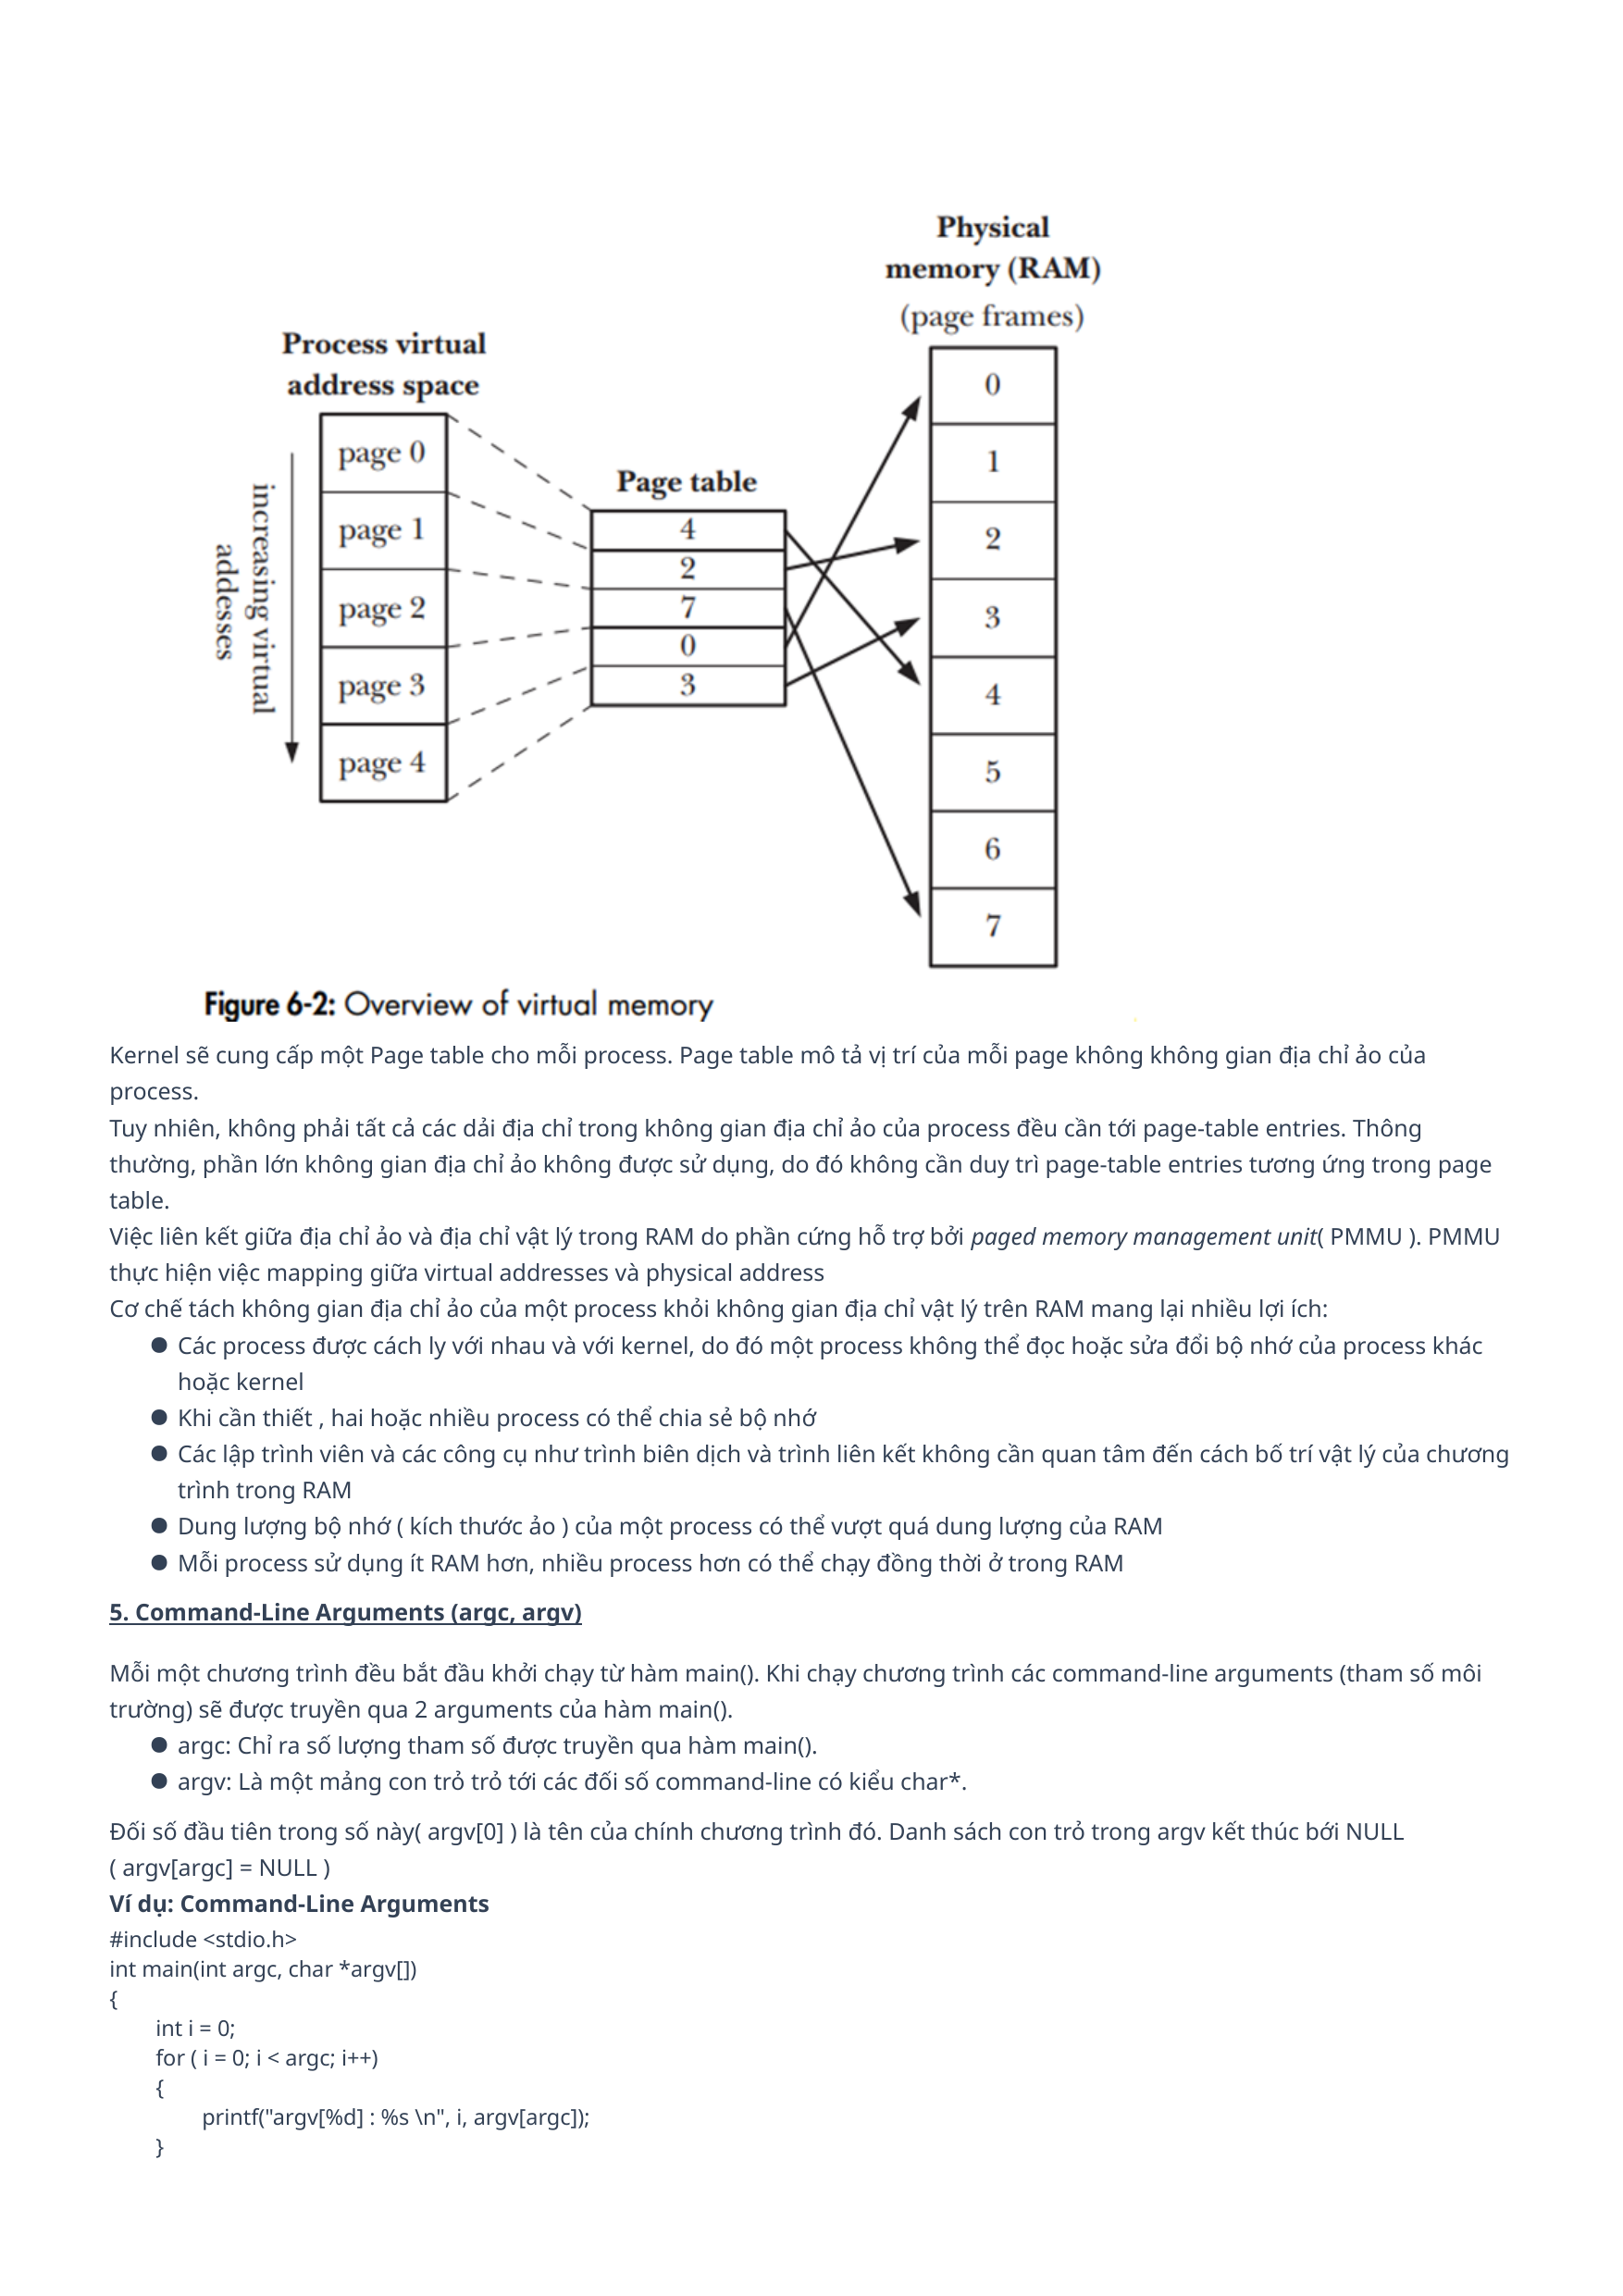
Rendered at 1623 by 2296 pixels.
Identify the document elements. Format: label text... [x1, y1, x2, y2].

list Khi cần thiết , hai hoặc nhiều process có thể chia sẻ bộ nhớ [150, 1401, 1514, 1433]
text int i = 0; [109, 2013, 1514, 2042]
list argv: Là một mảng con trỏ trỏ tới các đối số command-line có kiểu char*. [150, 1766, 1514, 1797]
text } [109, 2131, 1514, 2161]
text Kernel sẽ cung cấp một Page table cho mỗi process. Page table mô tả vị trí của mỗi page không không gian địa chỉ ảo của process. [109, 1039, 1514, 1107]
text Việc liên kết giữa địa chỉ ảo và địa chỉ vật lý trong RAM do phần cứng hỗ trợ bởi paged memory management unit( PMMU ). PMMU thực hiện việc mapping giữa virtual addresses và physical address [109, 1221, 1514, 1288]
text { [109, 1983, 1514, 2013]
list Các lập trình viên và các công cụ như trình biên dịch và trình liên kết không cần quan tâm đến cách bố trí vật lý của chương trình trong RAM [150, 1438, 1514, 1506]
text Đối số đầu tiên trong số này( argv[0] ) là tên của chính chương trình đó. Danh sách con trỏ trong argv kết thúc bới NULL ( argv[argc] = NULL ) [109, 1816, 1514, 1883]
list Các process được cách ly với nhau và với kernel, do đó một process không thể đọc hoặc sửa đổi bộ nhớ của process khác hoặc kernel [150, 1329, 1514, 1396]
text { [109, 2072, 1514, 2102]
text Mỗi một chương trình đều bắt đầu khởi chạy từ hàm main(). Khi chạy chương trình các command-line arguments (tham số môi trường) sẽ được truyền qua 2 arguments của hàm main(). [109, 1657, 1514, 1724]
text for ( i = 0; i < argc; i++) [109, 2042, 1514, 2072]
list argc: Chỉ ra số lượng tham số được truyền qua hàm main(). [150, 1730, 1514, 1761]
list Dung lượng bộ nhớ ( kích thước ảo ) của một process có thể vượt quá dung lượng của RAM [150, 1510, 1514, 1542]
text printf("argv[%d] : %s \n", i, argv[argc]); [109, 2102, 1514, 2131]
text Tuy nhiên, không phải tất cả các dải địa chỉ trong không gian địa chỉ ảo của process đều cần tới page-table entries. Thông thường, phần lớn không gian địa chỉ ảo không được sử dụng, do đó không cần duy trì page-table entries tương ứng trong page table. [109, 1111, 1514, 1216]
text int main(int argc, char *argv[]) [109, 1954, 1514, 1983]
text #include <stdio.h> [109, 1924, 1514, 1954]
list Mỗi process sử dụng ít RAM hơn, nhiều process hơn có thể chạy đồng thời ở trong RAM [150, 1546, 1514, 1578]
text Cơ chế tách không gian địa chỉ ảo của một process khỏi không gian địa chỉ vật lý trên RAM mang lại nhiều lợi ích: [109, 1293, 1514, 1324]
subtitle 5. Command-Line Arguments (argc, argv) [109, 1596, 1514, 1628]
picture [109, 109, 1391, 1022]
text Ví dụ: Command-Line Arguments [109, 1888, 1514, 1919]
